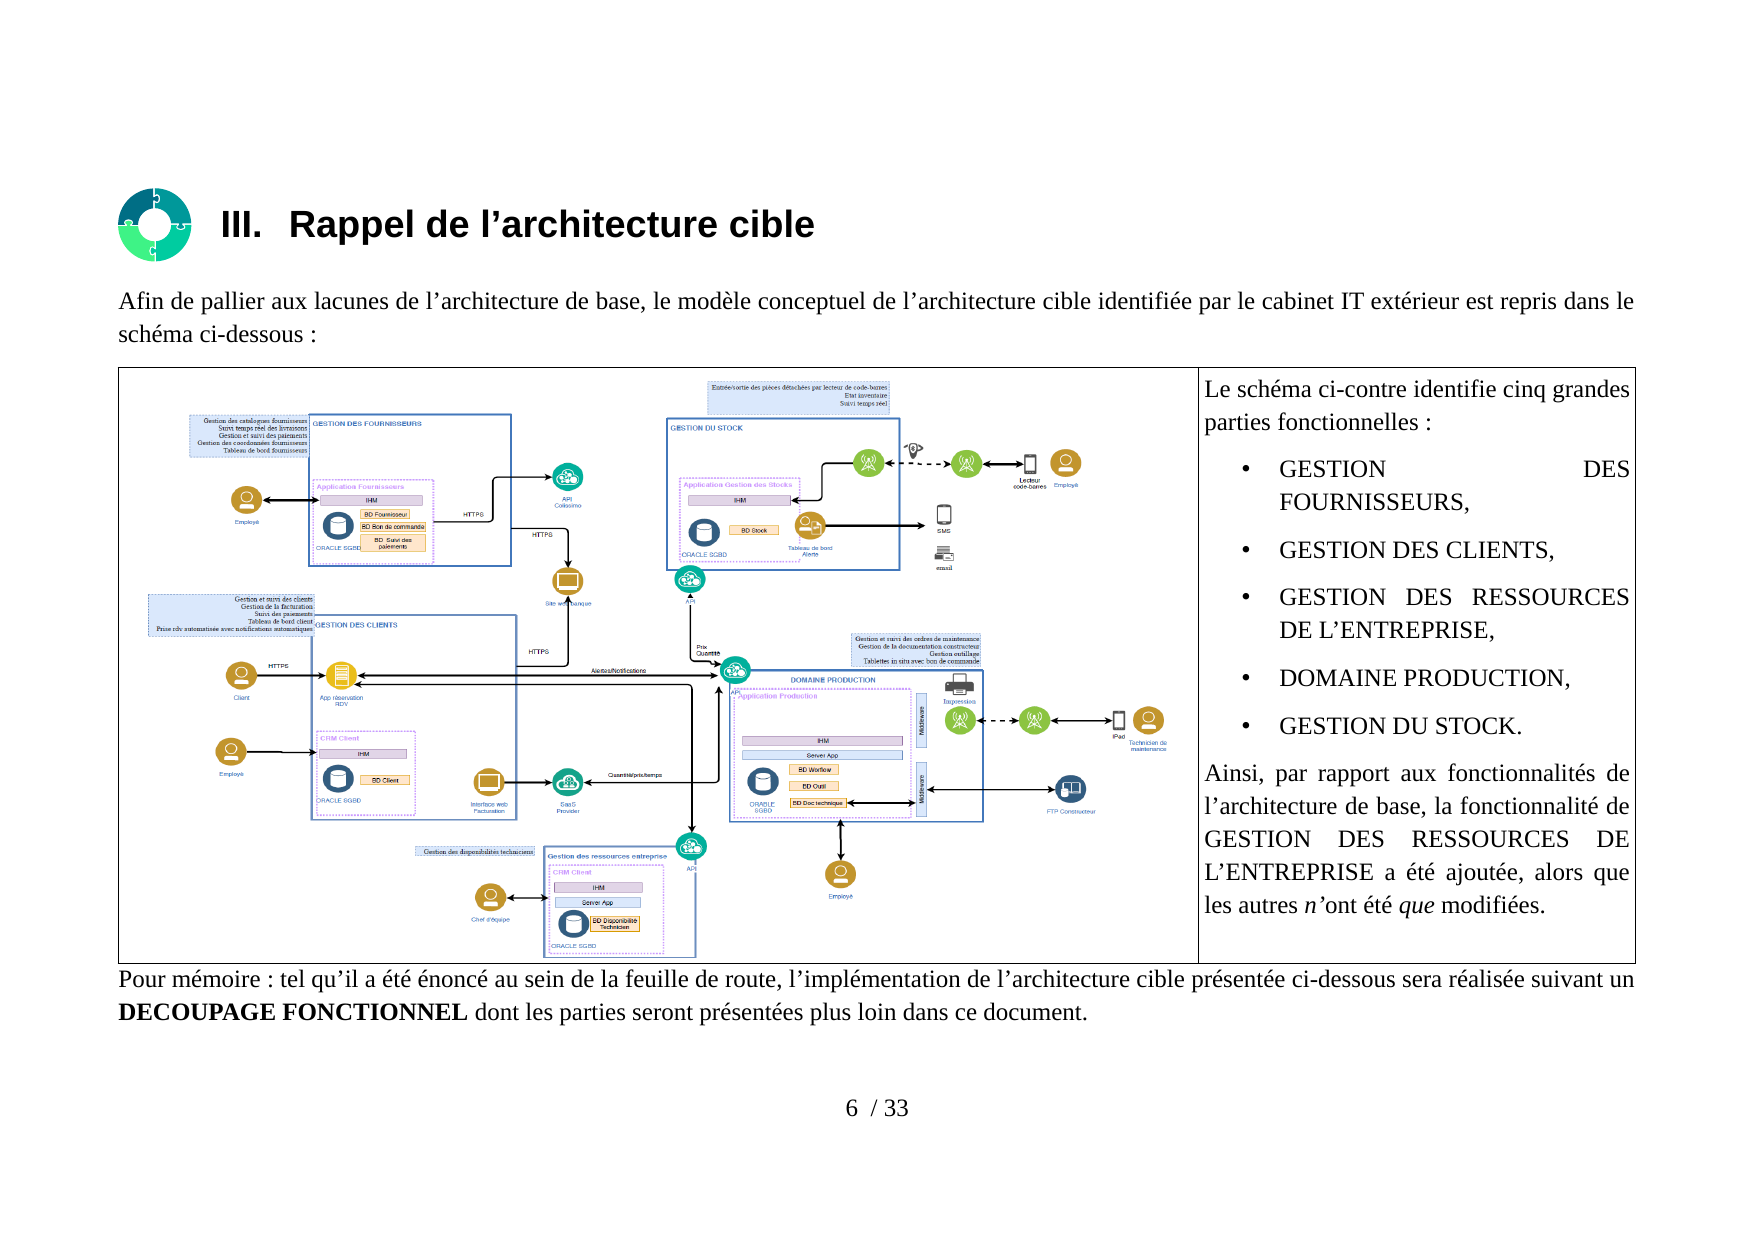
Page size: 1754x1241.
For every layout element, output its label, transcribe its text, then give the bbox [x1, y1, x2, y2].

subtitle [131, 209, 171, 245]
text Pour mémoire : tel qu’il a été énoncé au sein de la feuille de route, l’implémentation de l’architecture cible présentée ci-dessous sera réalisée suivant un DECOUPAGE FONCTIONNEL dont les parties seront présentées plus loin dans ce document. [118, 964, 1636, 1026]
table_header Le schéma ci-contre identifie cinq grandes parties fonctionnelles : GESTION DES FOURNISSEURS, GESTION DES CLIENTS, GESTION DES RESSOURCES DE L’ENTREPRISE, DOMAINE PRODUCTION, GESTION DU STOCK. Ainsi, par rapport aux fonctionnalités de l’architecture de base, la fonctionnalité de GESTION DES RESSOURCES DE L’ENTREPRISE a été ajoutée, alors que les autres n’ont été que modifiées. [1199, 368, 1635, 963]
picture [148, 373, 1168, 958]
subtitle Rappel de l’architecture cible [184, 201, 1636, 245]
text Afin de pallier aux lacunes de l’architecture de base, le modèle conceptuel de l’architecture cible identifiée par le cabinet IT extérieur est repris dans le schéma ci-dessous : [118, 286, 1636, 348]
table_header [119, 368, 1198, 963]
